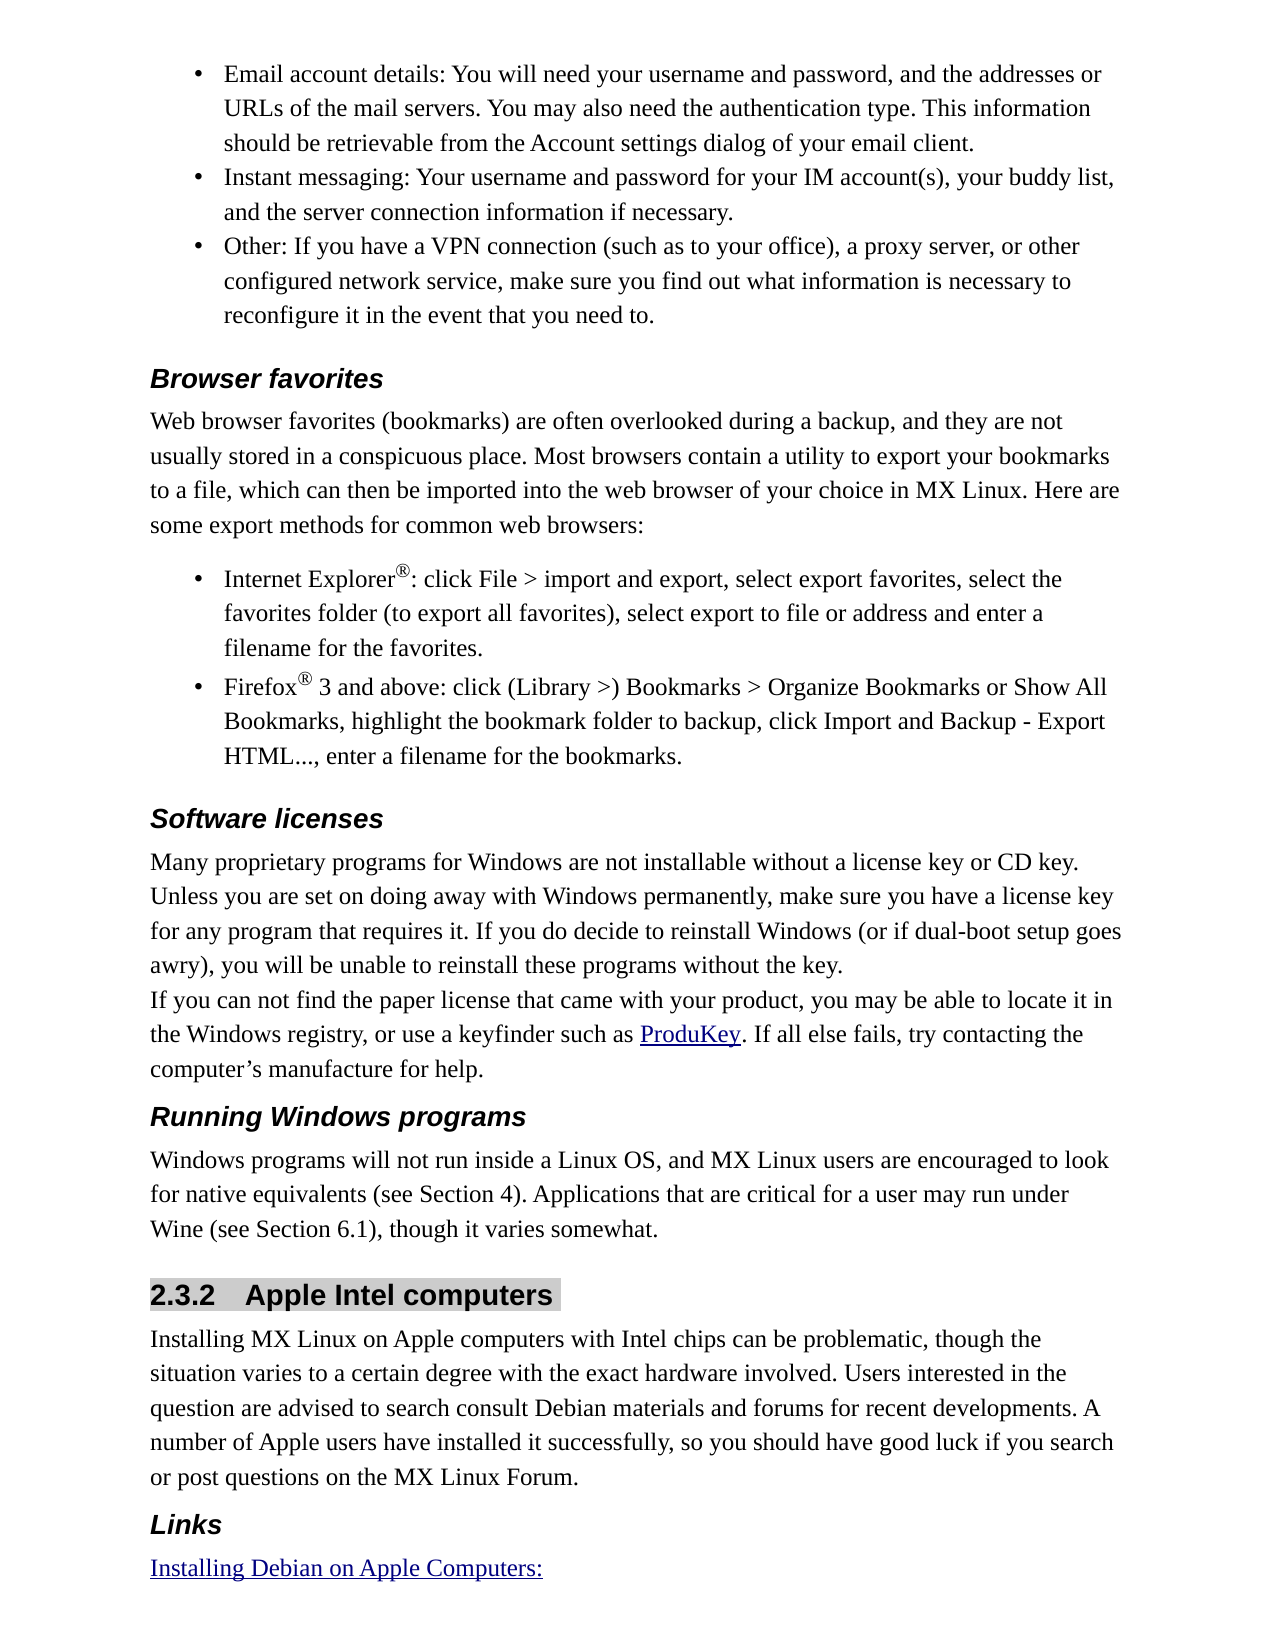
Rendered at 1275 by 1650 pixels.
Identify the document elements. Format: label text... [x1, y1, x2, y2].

list Instant messaging: Your username and password for your IM account(s), your buddy list, and the server connection information if necessary. [194, 162, 1125, 226]
subtitle 2.3.2 Apple Intel computers [561, 1278, 1125, 1311]
list Firefox® 3 and above: click (Library >) Bookmarks > Organize Bookmarks or Show All Bookmarks, highlight the bookmark folder to backup, click Import and Backup - Export HTML..., enter a filename for the bookmarks. [194, 667, 1125, 769]
subtitle Links [150, 1509, 1125, 1541]
subtitle Software licenses [150, 802, 1125, 834]
text If you can not find the paper license that came with your product, you may be able to locate it in the Windows registry, or use a keyfinder such as ProduKey. If all else fails, try contacting the computer’s manufacture for help. [150, 985, 1125, 1082]
text Installing MX Linux on Apple computers with Intel chips can be problematic, though the situation varies to a certain degree with the exact hardware involved. Users interested in the question are advised to search consult Debian materials and forums for recent developments. A number of Apple users have installed it successfully, so you should have good luck if you search or post questions on the MX Linux Forum. [150, 1324, 1125, 1491]
text Many proprietary programs for Windows are not installable without a license key or CD key. Unless you are set on doing away with Windows permanently, make sure you have a license key for any program that requires it. If you do decide to reinstall Windows (or if dual-boot setup goes awry), you will be unable to reinstall these programs without the key. [150, 847, 1125, 979]
list Other: If you have a VPN connection (such as to your office), a proxy server, or other configured network service, make sure you find out what information is necessary to reconfigure it in the event that you need to. [194, 231, 1125, 329]
list Email account details: You will need your username and password, and the addresses or URLs of the mail servers. You may also need the authentication type. This information should be retrievable from the Account settings dialog of your email client. [194, 59, 1125, 157]
text Windows programs will not run inside a Linux OS, and MX Linux users are encouraged to look for native equivalents (see Section 4). Applications that are critical for a user may run under Wine (see Section 6.1), though it varies somewhat. [150, 1145, 1125, 1243]
text Web browser favorites (bookmarks) are often overlooked during a backup, and they are not usually stored in a conspicuous place. Most browsers contain a utility to export your bookmarks to a file, which can then be imported into the web browser of your choice in MX Linux. Here are some export methods for common web browsers: [150, 406, 1125, 538]
subtitle Browser favorites [150, 362, 1125, 394]
subtitle Running Windows programs [150, 1101, 1125, 1132]
list Internet Explorer®: click File > import and export, select export favorites, select the favorites folder (to export all favorites), select export to file or address and enter a filename for the favorites. [194, 559, 1125, 661]
text Installing Debian on Apple Computers: [150, 1553, 1125, 1582]
